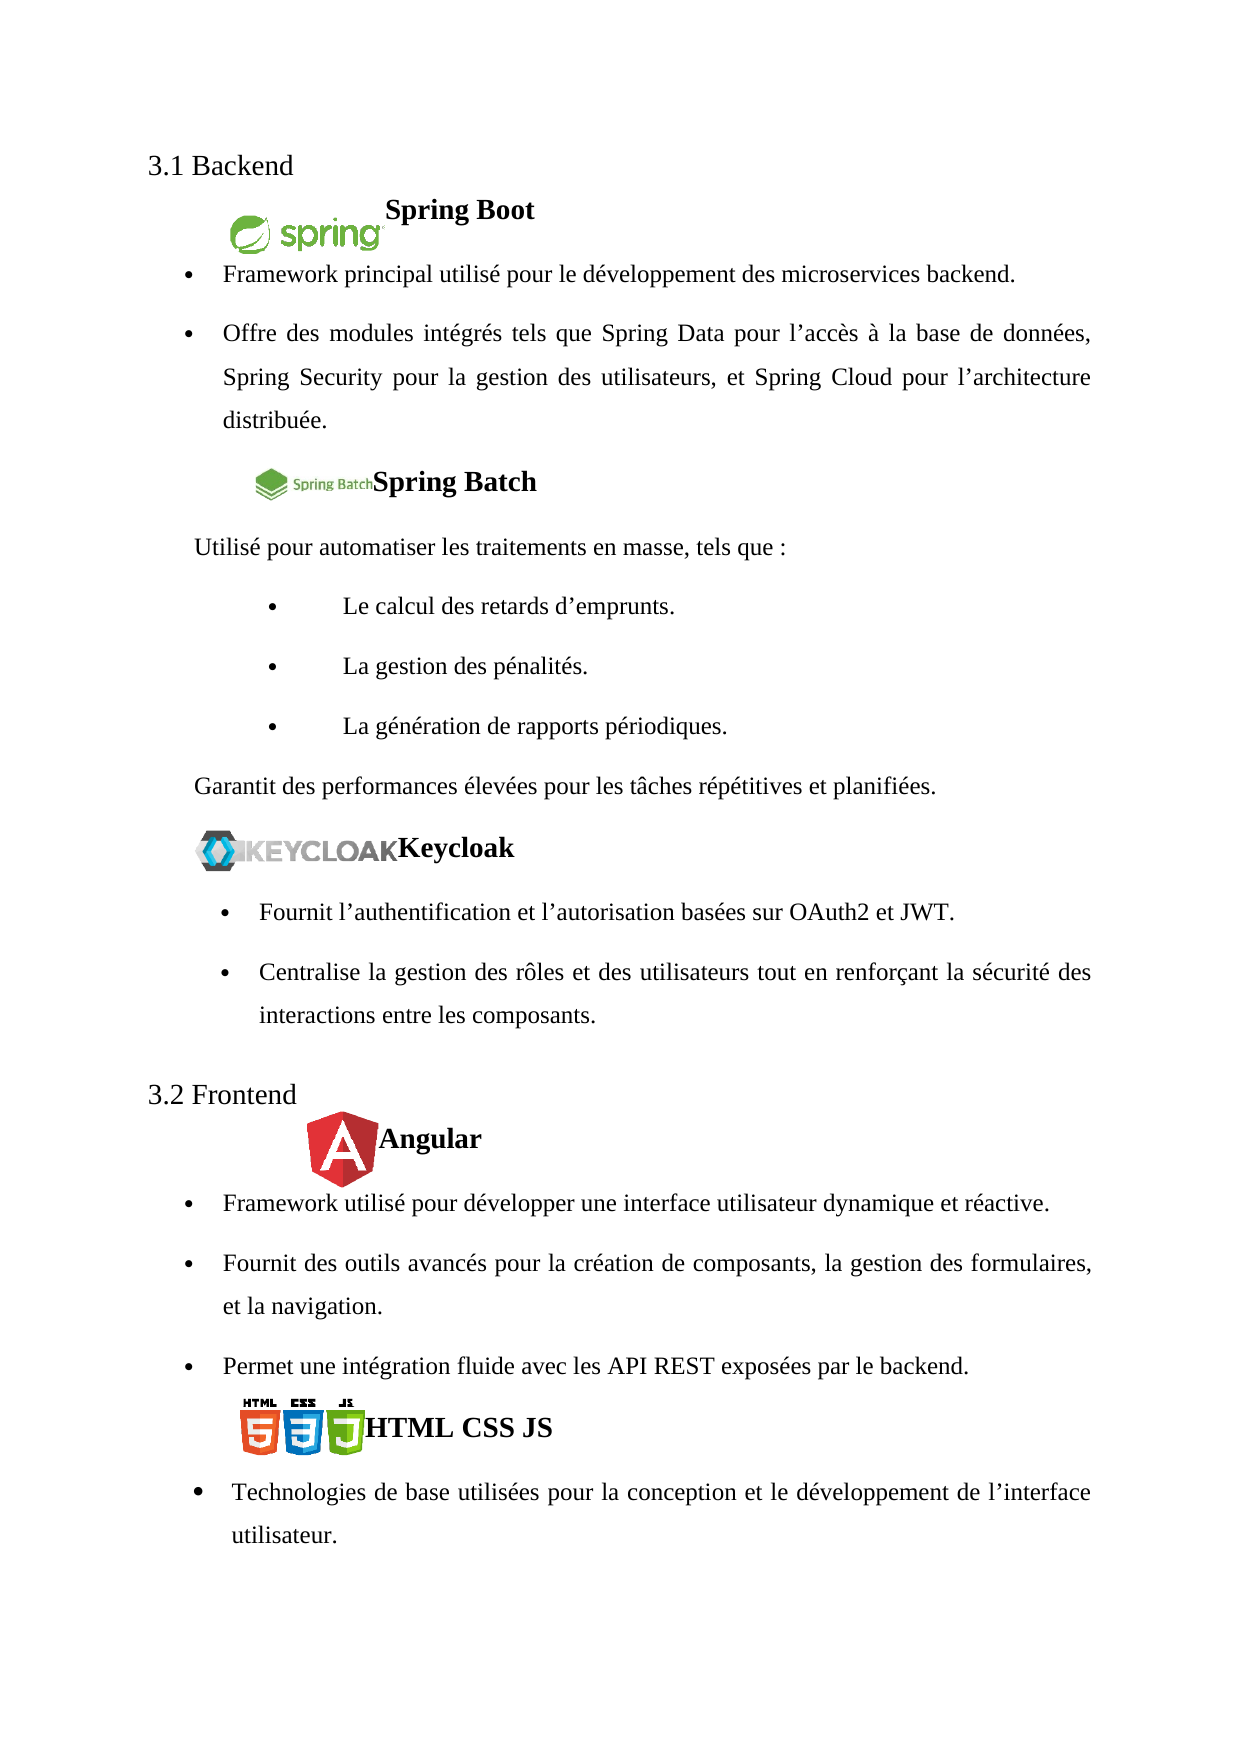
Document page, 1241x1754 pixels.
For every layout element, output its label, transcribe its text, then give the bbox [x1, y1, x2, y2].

list Offre des modules intégrés tels que Spring Data pour l’accès à la base de données, Spring Security pour la gestion des utilisateurs, et Spring Cloud pour l’architecture distribuée. [185, 318, 1093, 433]
text Angular [375, 1121, 1093, 1154]
list Centralise la gestion des rôles et des utilisateurs tout en renforçant la sécurité des interactions entre les composants. [221, 957, 1093, 1029]
text Spring Boot [156, 192, 1093, 225]
list Framework utilisé pour développer une interface utilisateur dynamique et réactive. [185, 1188, 1093, 1217]
subtitle 3.1 Backend [148, 148, 1093, 181]
text [321, 1411, 329, 1444]
text [278, 1411, 285, 1444]
text HTML CSS JS [363, 1411, 1093, 1444]
list Le calcul des retards d’emprunts. [269, 591, 1093, 620]
text [156, 1121, 311, 1154]
list Fournit des outils avancés pour la création de composants, la gestion des formulaires, et la navigation. [185, 1248, 1093, 1320]
list Technologies de base utilisées pour la conception et le développement de l’interface utilisateur. [194, 1477, 1093, 1549]
list La génération de rapports périodiques. [269, 711, 1093, 740]
text Keycloak [231, 831, 1093, 864]
list Permet une intégration fluide avec les API REST exposées par le backend. [185, 1351, 1093, 1379]
text Spring Batch [156, 464, 1093, 498]
subtitle 3.2 Frontend [148, 1077, 1093, 1110]
text [156, 1411, 242, 1444]
text Utilisé pour automatiser les traitements en masse, tels que : [194, 532, 1093, 560]
list Framework principal utilisé pour le développement des microservices backend. [185, 259, 1093, 287]
list Fournit l’authentification et l’autorisation basées sur OAuth2 et JWT. [221, 897, 1093, 926]
text [156, 831, 205, 864]
list La gestion des pénalités. [269, 651, 1093, 680]
text Garantit des performances élevées pour les tâches répétitives et planifiées. [194, 771, 1093, 799]
